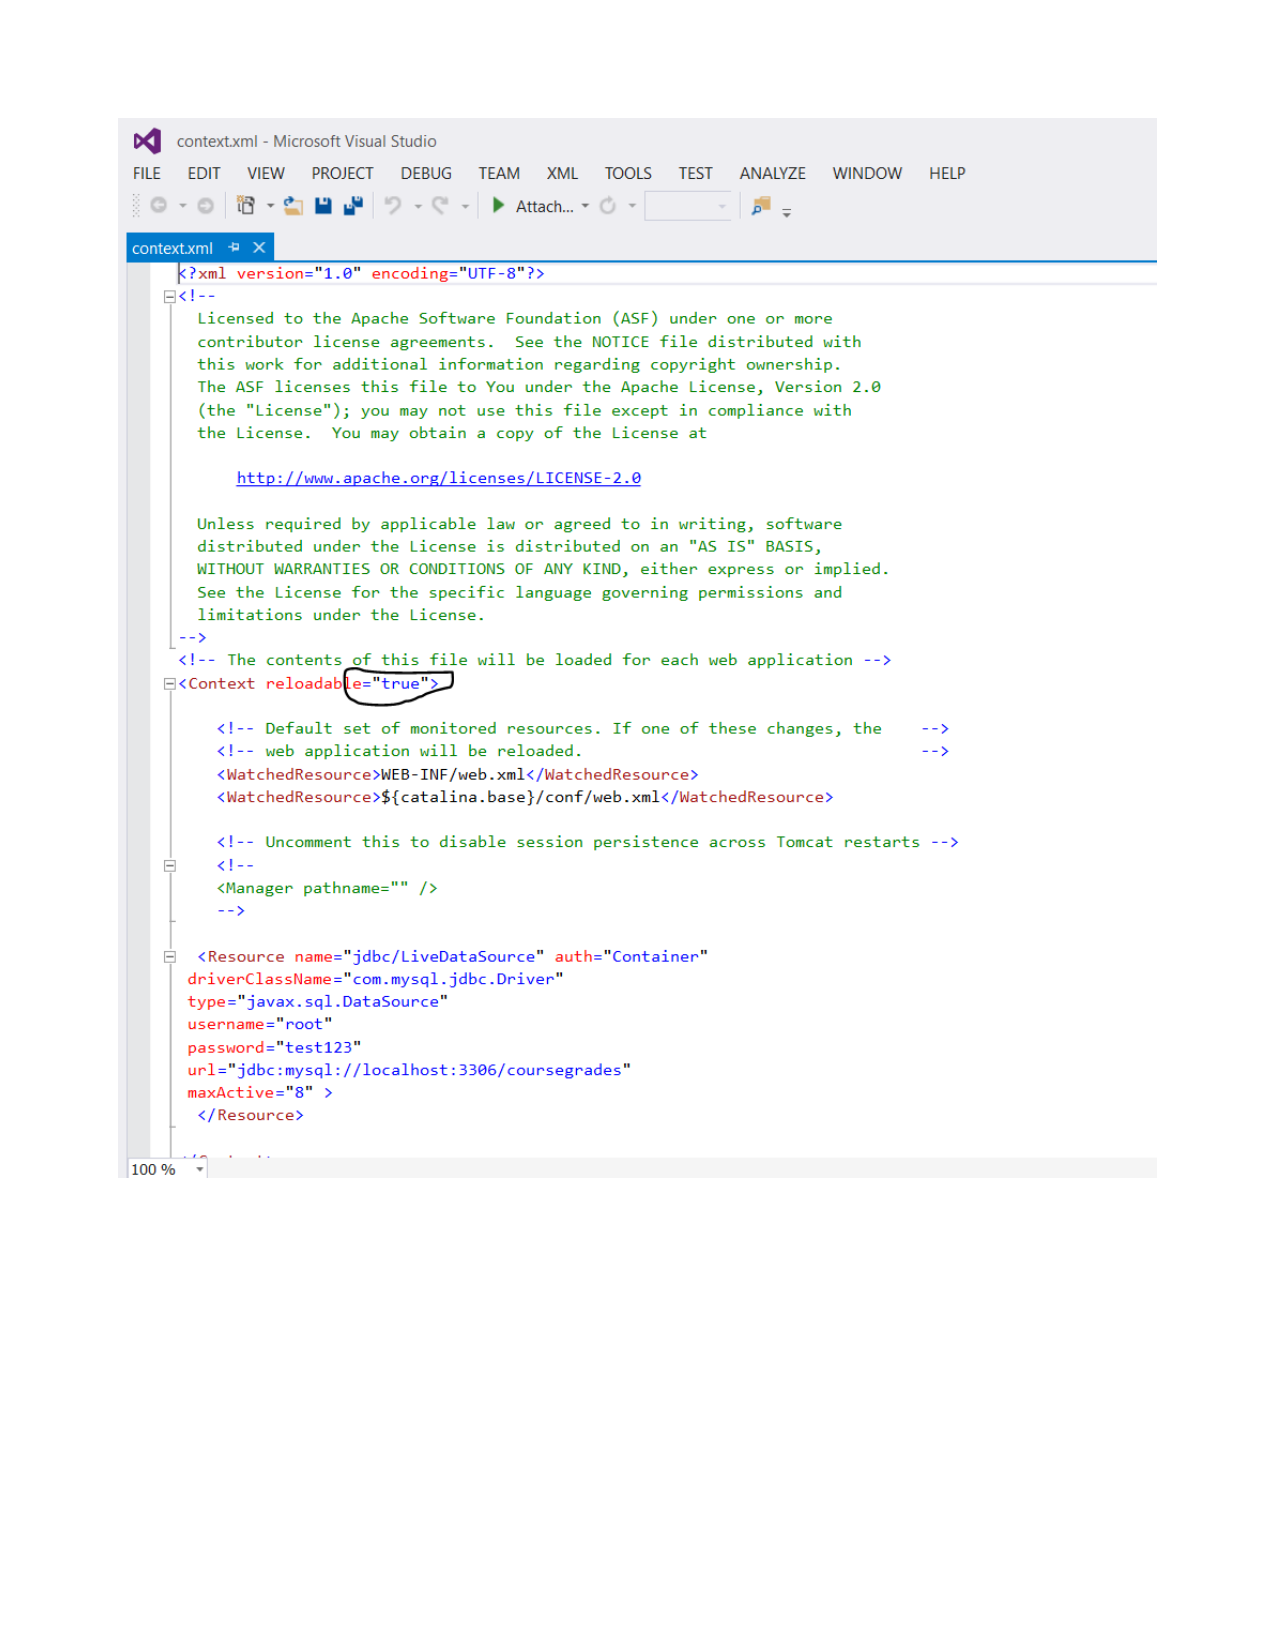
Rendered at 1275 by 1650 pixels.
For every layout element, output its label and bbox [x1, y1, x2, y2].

picture [118, 118, 1157, 1178]
